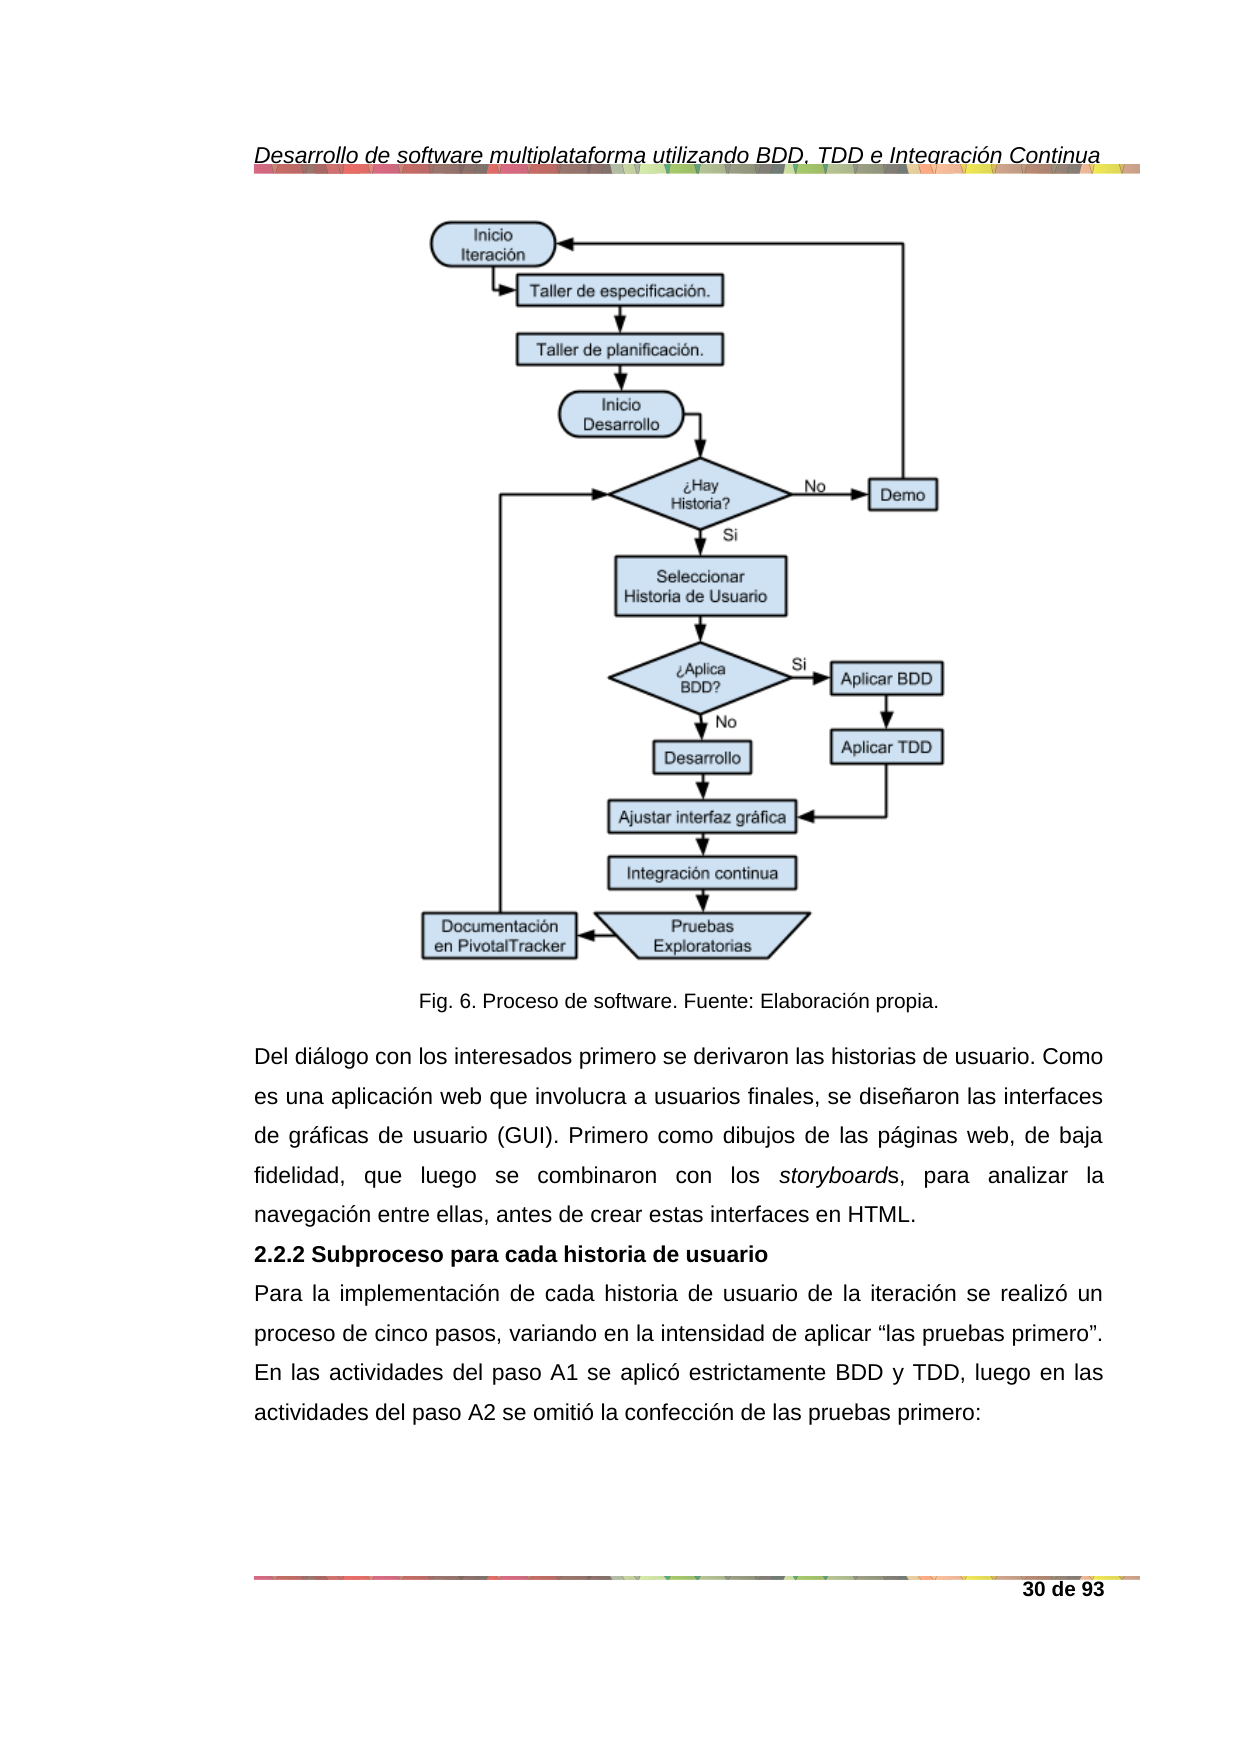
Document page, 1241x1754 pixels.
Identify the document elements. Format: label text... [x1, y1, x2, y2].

table_header [254, 207, 1104, 971]
list Del diálogo con los interesados primero se derivaron las historias de usuario. Como es una aplicación web que involucra a usuarios finales, se diseñaron las interfaces de gráficas de usuario (GUI). Primero como dibujos de las páginas web, de baja fidelidad, que luego se combinaron con los storyboards, para analizar la navegación entre ellas, antes de crear estas interfaces en HTML. [254, 1043, 1104, 1228]
text 2.2.2 Subproceso para cada historia de usuario [254, 1241, 1104, 1267]
table_cell Fig. 6. Proceso de software. Fuente: Elaboración propia. [254, 971, 1104, 1032]
picture [407, 213, 952, 966]
text Para la implementación de cada historia de usuario de la iteración se realizó un proceso de cinco pasos, variando en la intensidad de aplicar “las pruebas primero”. En las actividades del paso A1 se aplicó estrictamente BDD y TDD, luego en las actividades del paso A2 se omitió la confección de las pruebas primero: [254, 1280, 1104, 1425]
